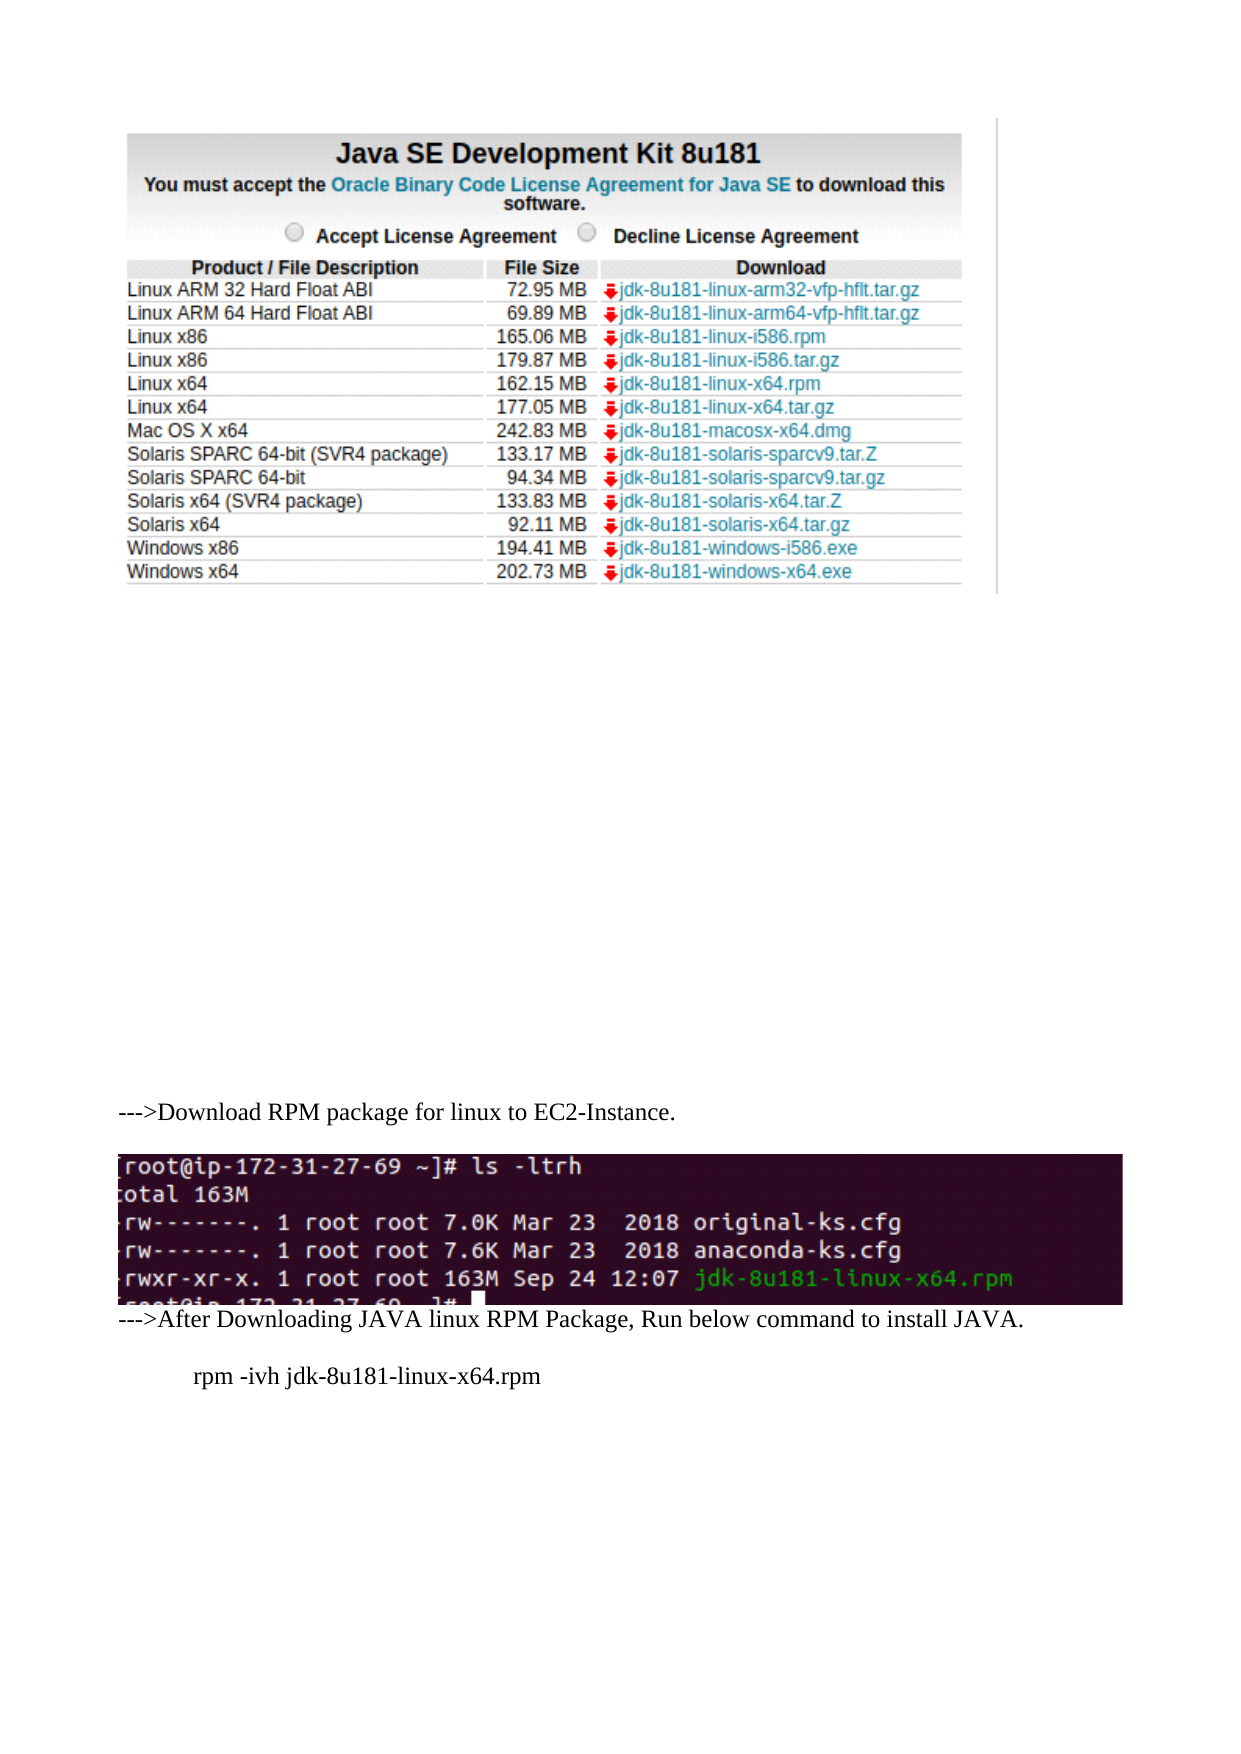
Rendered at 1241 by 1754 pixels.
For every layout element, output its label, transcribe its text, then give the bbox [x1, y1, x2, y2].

text rpm -ivh jdk-8u181-linux-x64.rpm [118, 1361, 1122, 1390]
text --->Download RPM package for linux to EC2-Instance. [118, 1097, 1122, 1126]
text --->After Downloading JAVA linux RPM Package, Run below command to install JAVA. [118, 1305, 1122, 1333]
